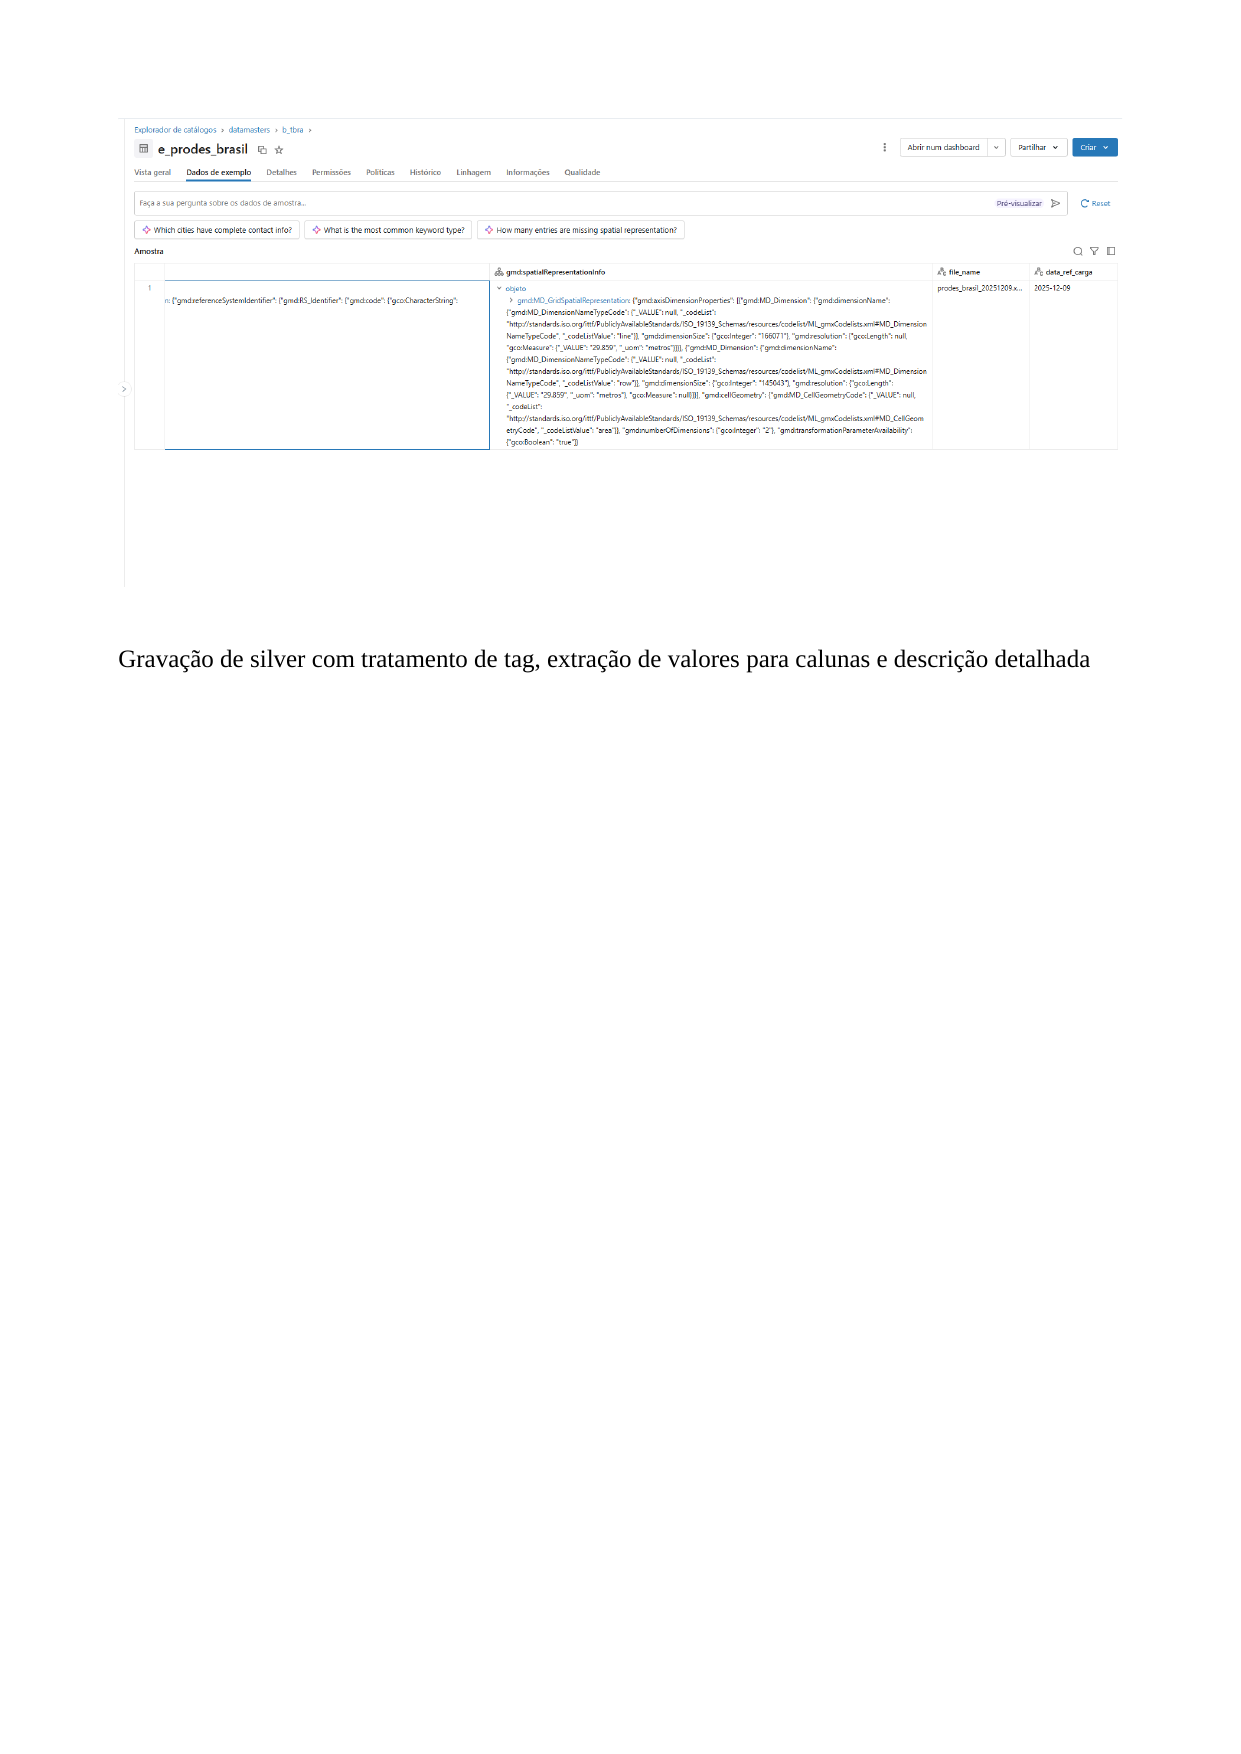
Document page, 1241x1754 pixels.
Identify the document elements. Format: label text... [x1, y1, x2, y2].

text Gravação de silver com tratamento de tag, extração de valores para calunas e descrição detalhada [118, 644, 1122, 673]
picture [118, 118, 1123, 587]
